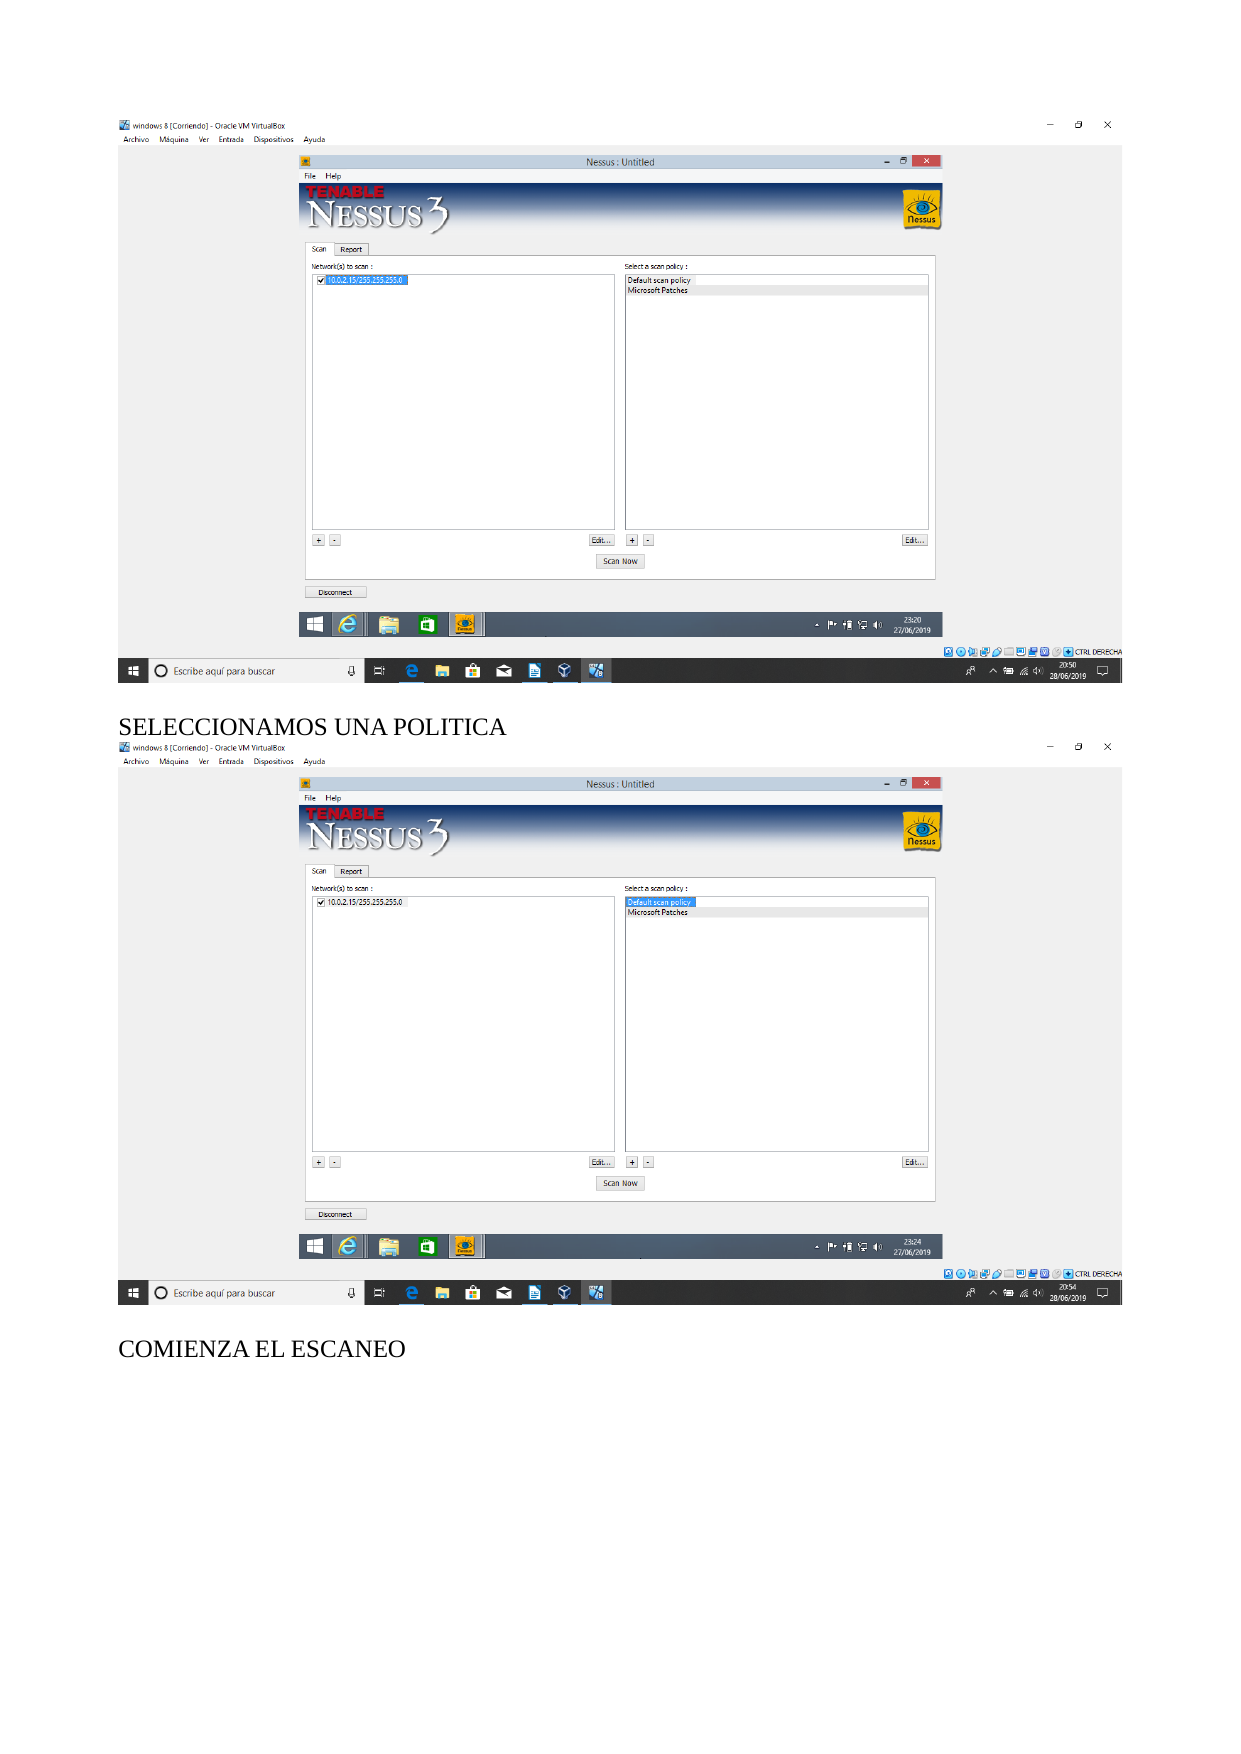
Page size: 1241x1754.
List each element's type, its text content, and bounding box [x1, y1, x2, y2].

picture [118, 118, 1123, 683]
picture [118, 740, 1123, 1305]
text SELECCIONAMOS UNA POLITICA [118, 712, 1122, 740]
text COMIENZA EL ESCANEO [118, 1334, 1122, 1362]
